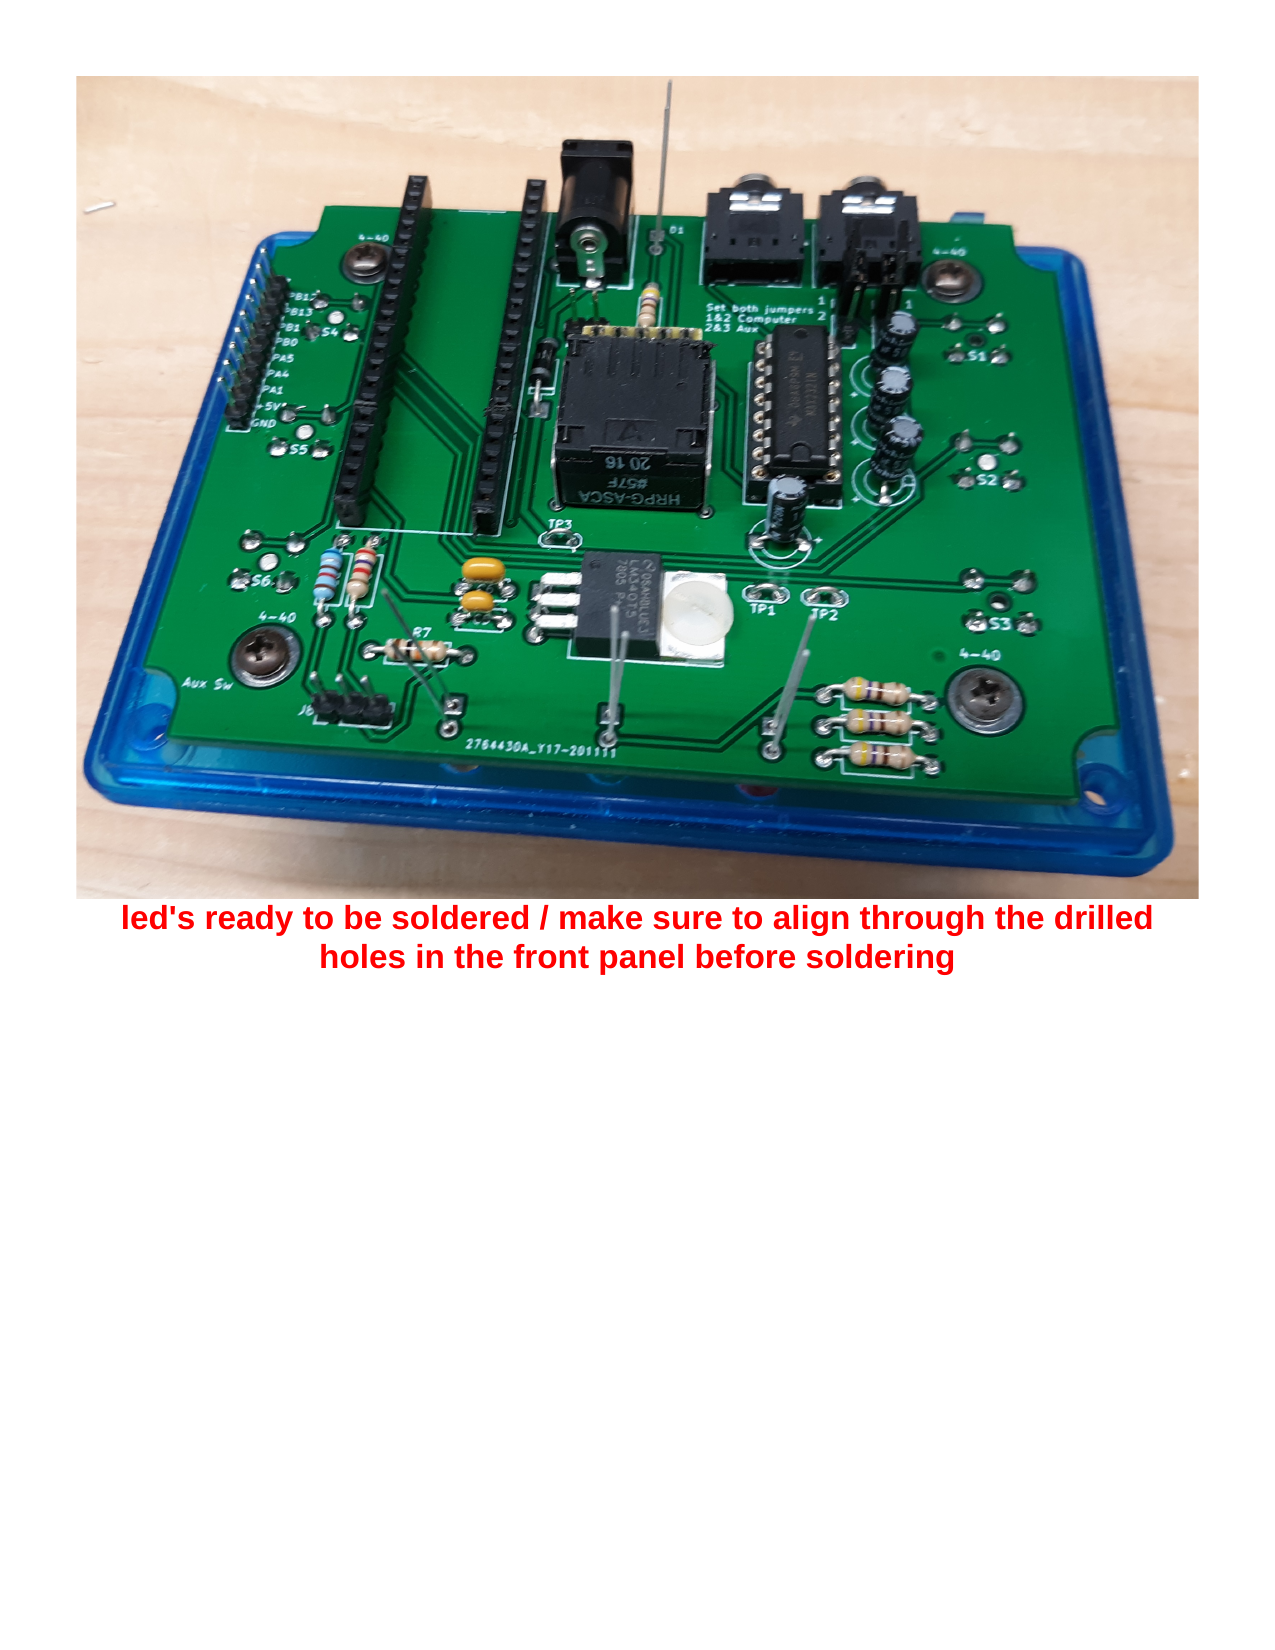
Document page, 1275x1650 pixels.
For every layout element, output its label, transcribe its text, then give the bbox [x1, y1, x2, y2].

picture [76, 76, 1199, 899]
text led's ready to be soldered / make sure to align through the drilled holes in the front panel before soldering [76, 899, 1198, 975]
